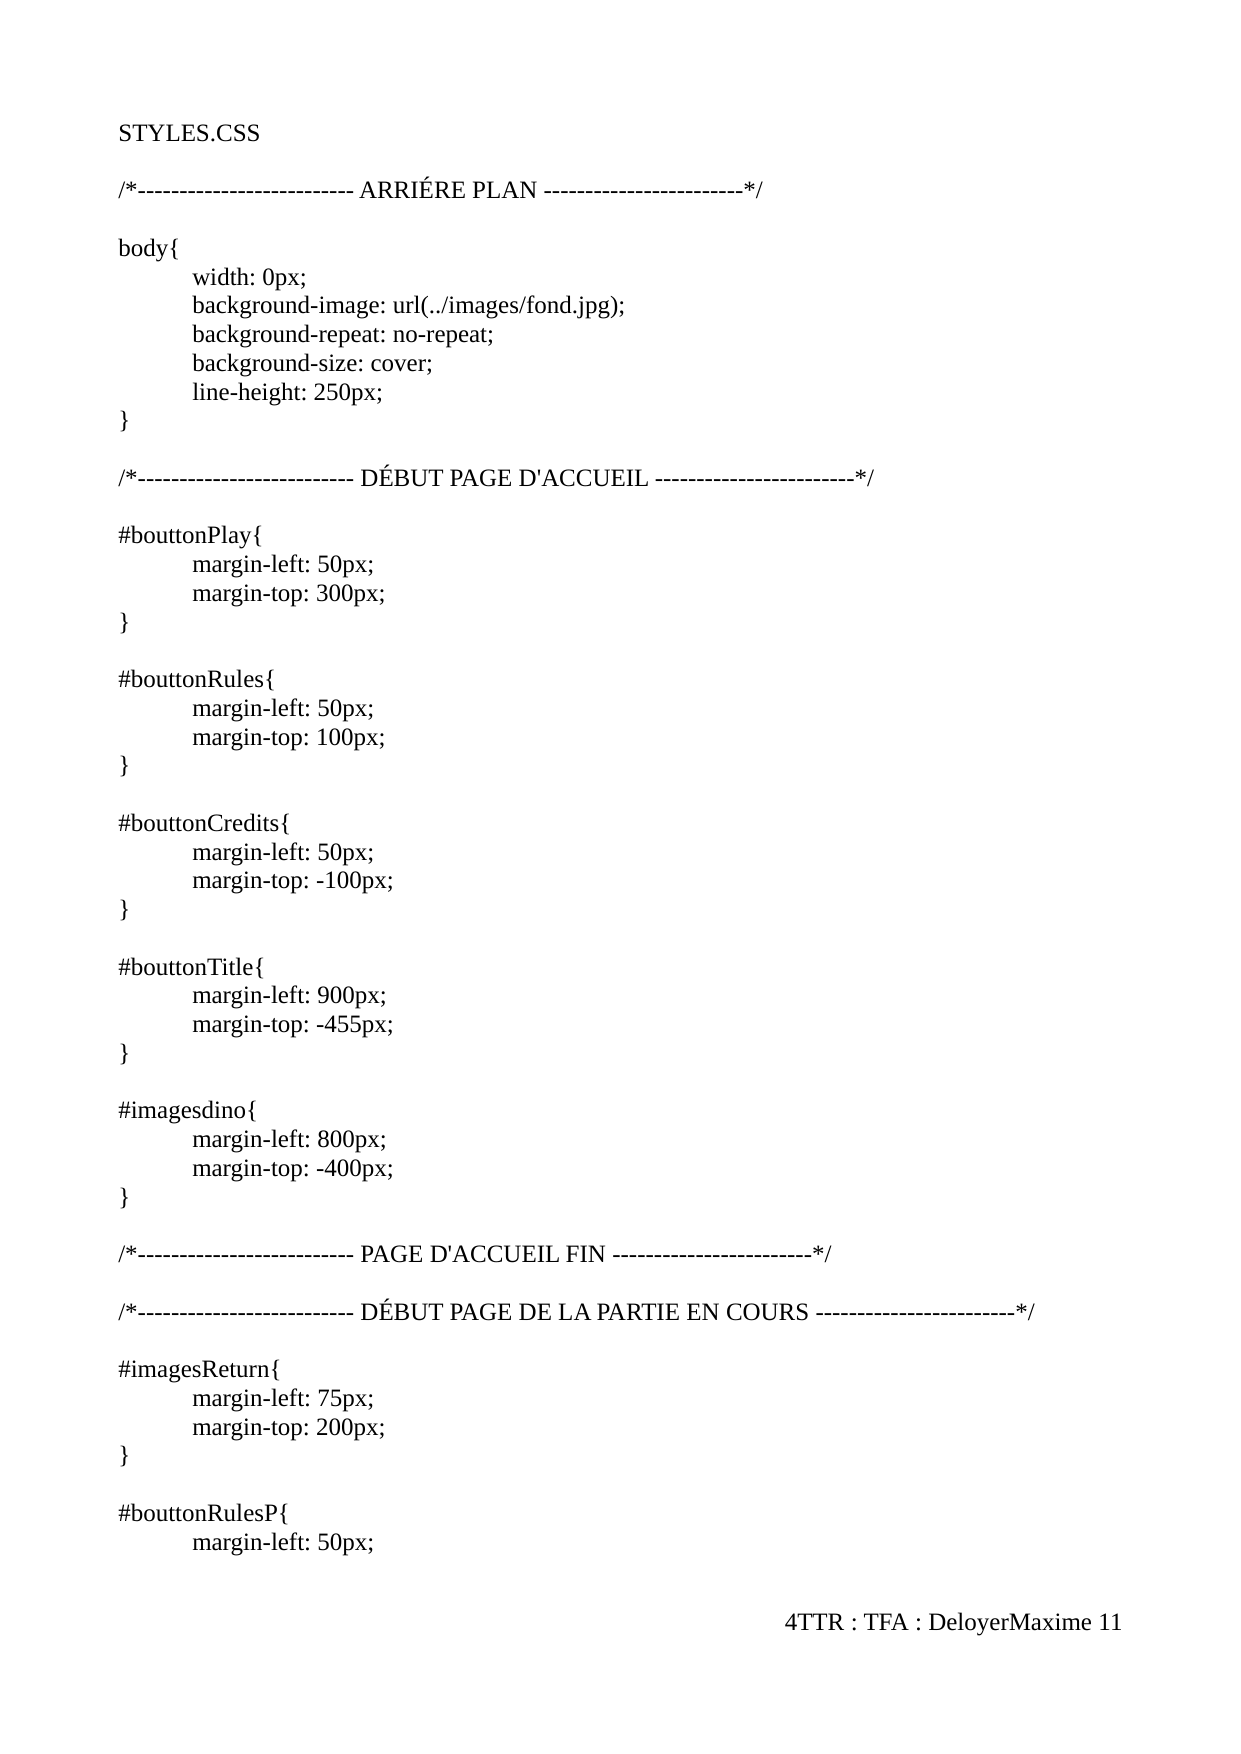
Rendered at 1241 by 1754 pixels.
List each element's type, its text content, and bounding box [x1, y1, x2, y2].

text } [118, 406, 1122, 434]
text margin-top: 300px; [118, 578, 1122, 607]
text #bouttonPlay{ [118, 521, 1122, 549]
text #bouttonRulesP{ [118, 1498, 1122, 1527]
text margin-left: 50px; [118, 549, 1122, 578]
text #bouttonTitle{ [118, 952, 1122, 981]
text margin-left: 75px; [118, 1383, 1122, 1412]
text margin-top: -100px; [118, 866, 1122, 894]
text margin-top: -455px; [118, 1009, 1122, 1038]
text body{ [118, 233, 1122, 262]
text } [118, 894, 1122, 923]
text margin-left: 900px; [118, 981, 1122, 1009]
text } [118, 1038, 1122, 1067]
text #bouttonRules{ [118, 664, 1122, 693]
text /*-------------------------- ARRIÉRE PLAN ------------------------*/ [118, 176, 1122, 204]
text } [118, 607, 1122, 636]
text /*-------------------------- DÉBUT PAGE DE LA PARTIE EN COURS ------------------------*/ [118, 1297, 1122, 1326]
text background-image: url(../images/fond.jpg); [118, 291, 1122, 319]
text margin-top: -400px; [118, 1153, 1122, 1182]
text margin-left: 50px; [118, 693, 1122, 722]
text background-repeat: no-repeat; [118, 319, 1122, 348]
text line-height: 250px; [118, 377, 1122, 406]
text margin-left: 50px; [118, 837, 1122, 866]
text margin-left: 50px; [118, 1527, 1122, 1556]
text margin-top: 200px; [118, 1412, 1122, 1441]
text } [118, 751, 1122, 779]
text STYLES.CSS [118, 118, 1122, 147]
text /*-------------------------- DÉBUT PAGE D'ACCUEIL ------------------------*/ [118, 463, 1122, 492]
text width: 0px; [118, 262, 1122, 291]
text #imagesReturn{ [118, 1354, 1122, 1383]
text } [118, 1182, 1122, 1211]
text #imagesdino{ [118, 1096, 1122, 1124]
text } [118, 1441, 1122, 1469]
text #bouttonCredits{ [118, 808, 1122, 837]
text margin-left: 800px; [118, 1124, 1122, 1153]
text /*-------------------------- PAGE D'ACCUEIL FIN ------------------------*/ [118, 1239, 1122, 1268]
text margin-top: 100px; [118, 722, 1122, 751]
text background-size: cover; [118, 348, 1122, 377]
